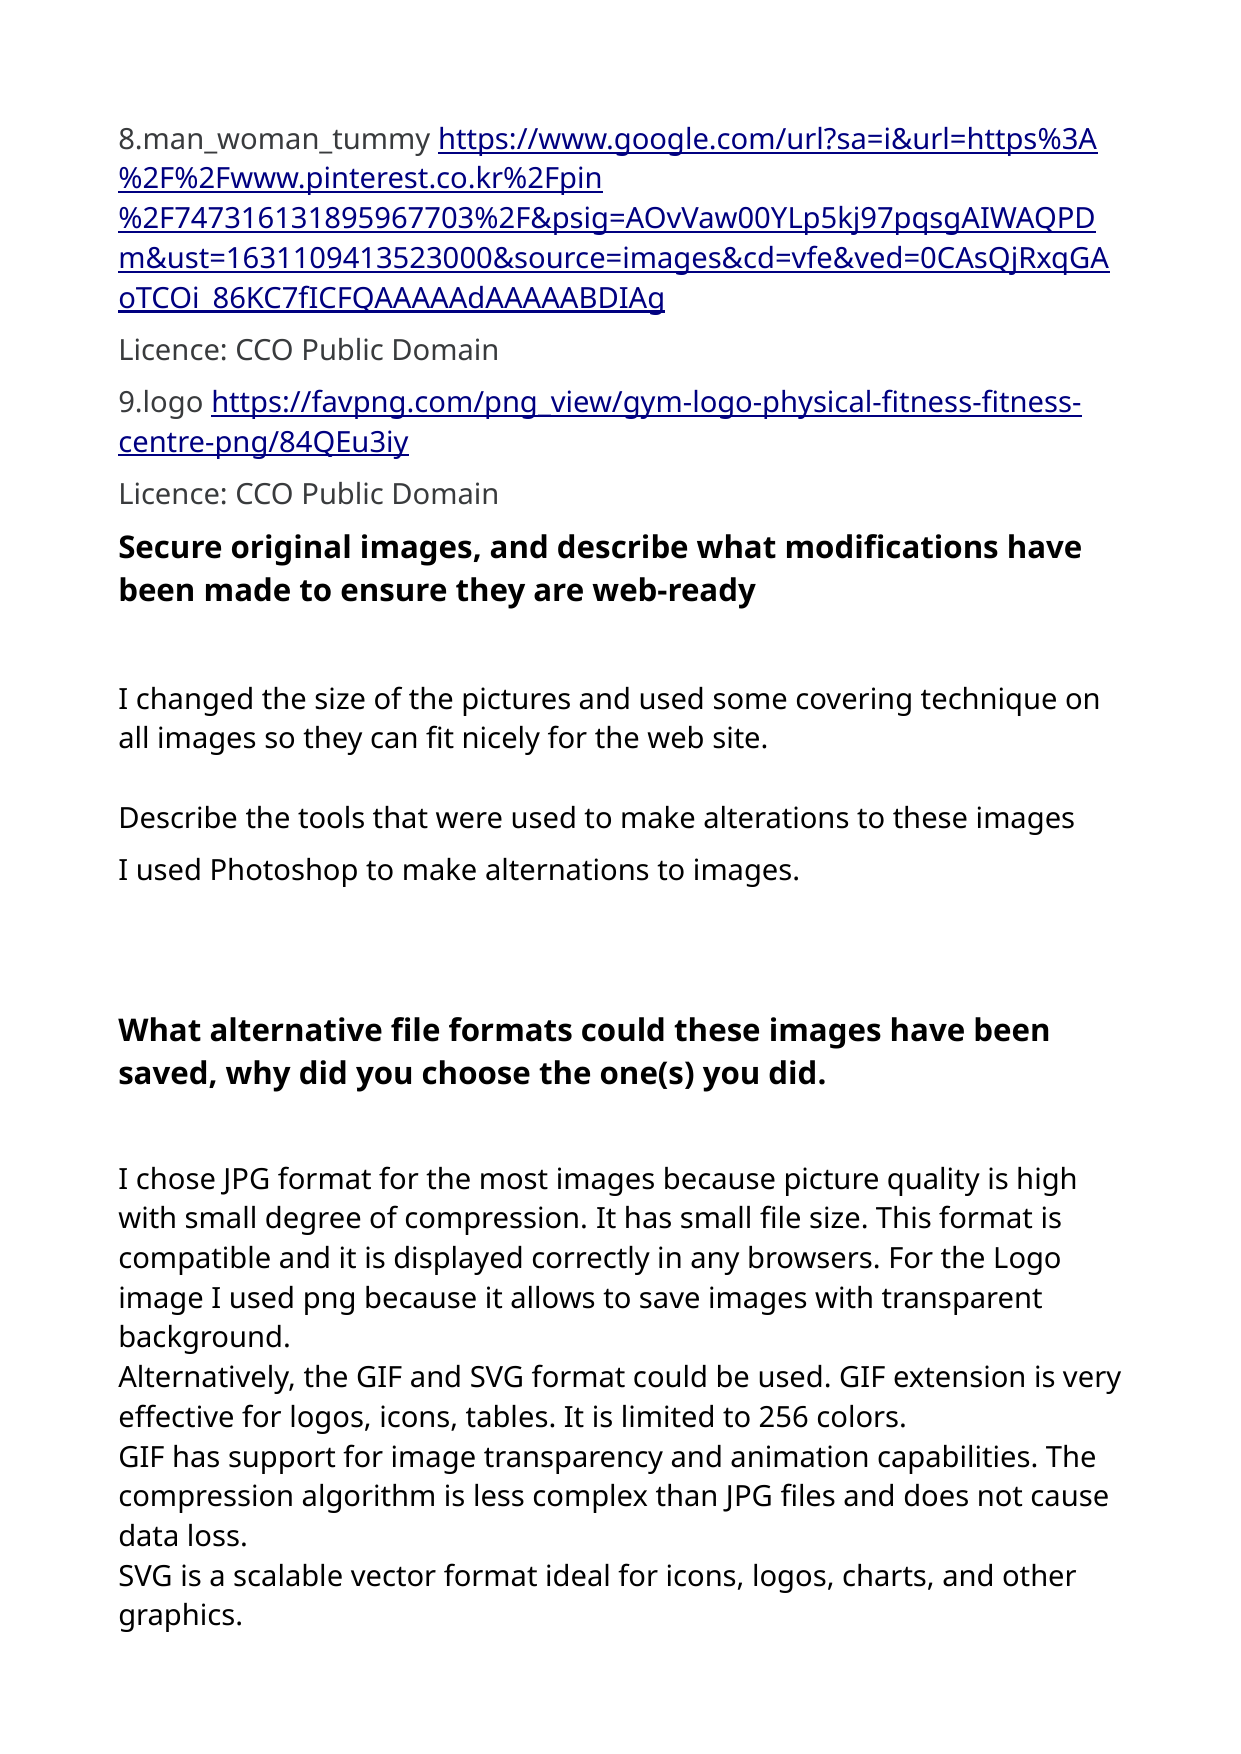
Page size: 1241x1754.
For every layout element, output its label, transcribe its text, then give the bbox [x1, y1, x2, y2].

text I used Photoshop to make alternations to images. [118, 849, 1122, 889]
text I changed the size of the pictures and used some covering technique on all images so they can fit nicely for the web site. [118, 678, 1122, 757]
text Describe the tools that were used to make alterations to these images [118, 797, 1122, 837]
list Licence: CCO Public Domain [118, 329, 1122, 369]
text GIF has support for image transparency and animation capabilities. The compression algorithm is less complex than JPG files and does not cause data loss. [118, 1436, 1122, 1555]
text I chose JPG format for the most images because picture quality is high with small degree of compression. It has small file size. This format is compatible and it is displayed correctly in any browsers. For the Logo image I used png because it allows to save images with transparent background. [118, 1158, 1122, 1356]
text 8.man_woman_tummy https://www.google.com/url?sa=i&url=https%3A%2F%2Fwww.pinterest.co.kr%2Fpin%2F747316131895967703%2F&psig=AOvVaw00YLp5kj97pqsgAIWAQPDm&ust=1631109413523000&source=images&cd=vfe&ved=0CAsQjRxqGAoTCOi_86KC7fICFQAAAAAdAAAAABDIAg [118, 118, 1122, 317]
text What alternative file formats could these images have been saved, why did you choose the one(s) you did. [118, 1008, 1122, 1093]
list Licence: CCO Public Domain [118, 473, 1122, 513]
text Alternatively, the GIF and SVG format could be used. GIF extension is very effective for logos, icons, tables. It is limited to 256 colors. [118, 1356, 1122, 1436]
list 9.logo https://favpng.com/png_view/gym-logo-physical-fitness-fitness-centre-png/84QEu3iy [118, 381, 1122, 461]
text SVG is a scalable vector format ideal for icons, logos, charts, and other graphics. [118, 1555, 1122, 1634]
list Secure original images, and describe what modifications have been made to ensure they are web-ready [118, 525, 1122, 611]
